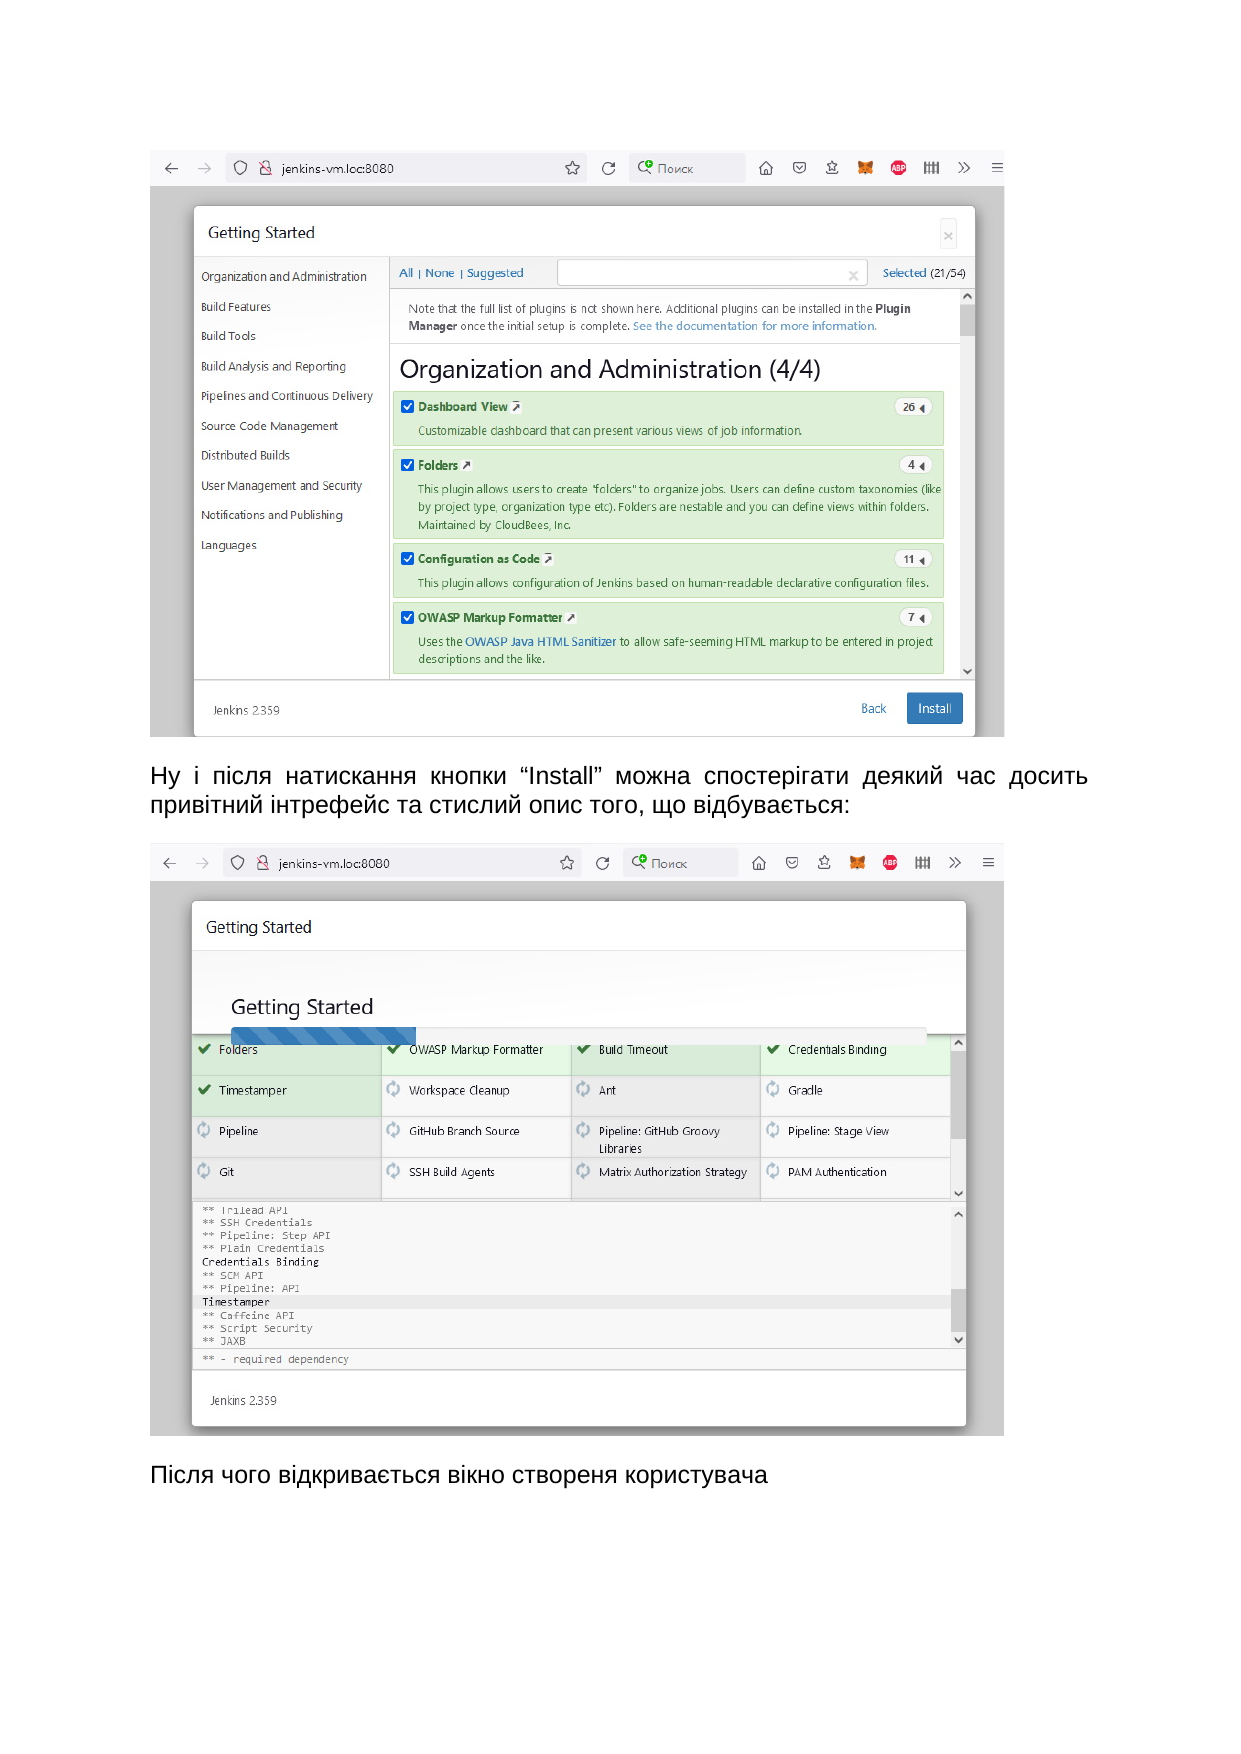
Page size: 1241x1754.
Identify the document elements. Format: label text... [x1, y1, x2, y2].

text Після чого відкривається вікно створеня користувача [150, 1460, 1090, 1489]
picture [150, 150, 1005, 737]
picture [150, 843, 1004, 1436]
text Ну і після натискання кнопки “Install” можна спостерігати деякий час досить привітний інтрефейс та стислий опис того, що відбувається: [150, 761, 1090, 819]
